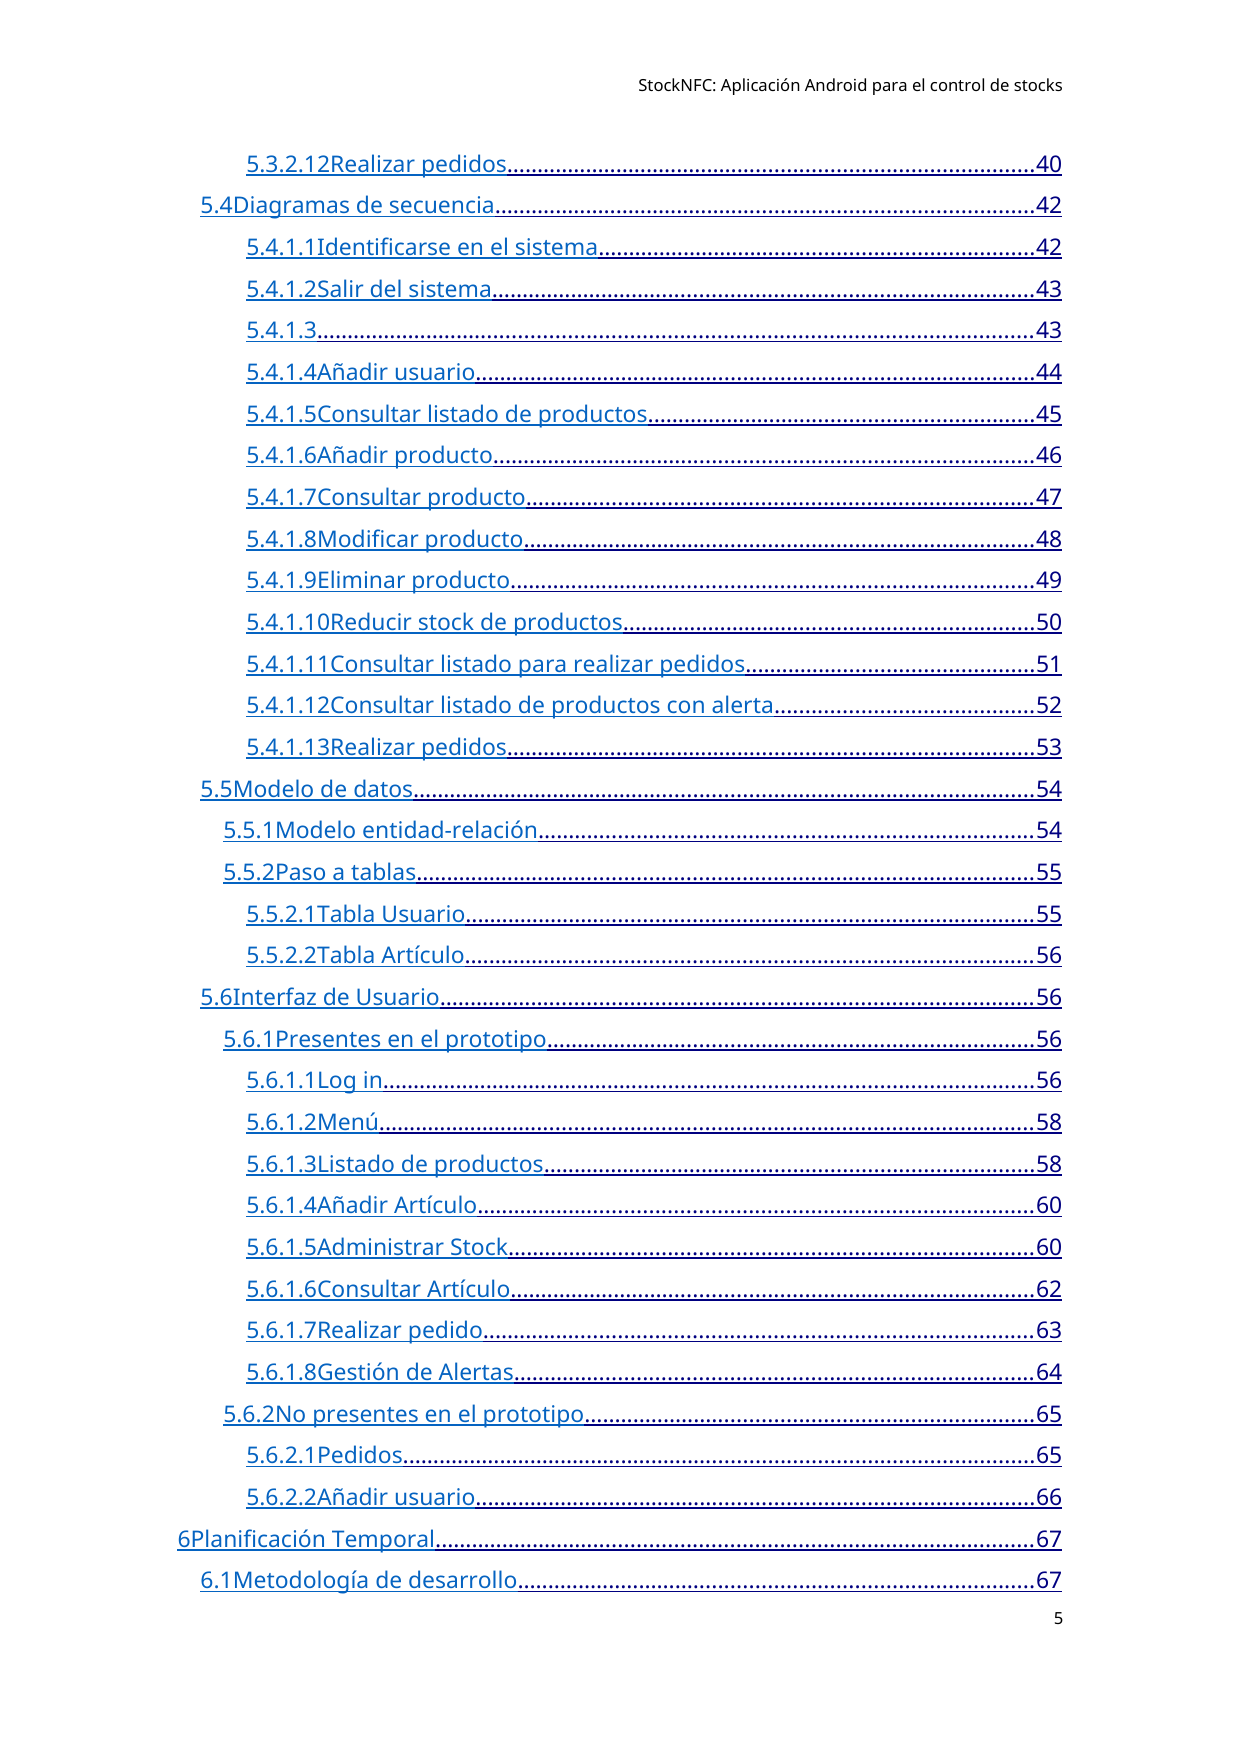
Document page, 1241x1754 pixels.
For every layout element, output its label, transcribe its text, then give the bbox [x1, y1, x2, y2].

text 5.6.2.2 Añadir usuario 66 [246, 1481, 1063, 1512]
text 5.4.1.2 Salir del sistema 43 [246, 273, 1063, 304]
text 5.6.1.4 Añadir Artículo 60 [246, 1189, 1063, 1221]
text 5.6.1.2 Menú 58 [246, 1106, 1063, 1137]
text 6 Planificación Temporal 67 [177, 1523, 1063, 1554]
text 5.5.2 Paso a tablas 55 [223, 856, 1063, 887]
text 5.6.1 Presentes en el prototipo 56 [223, 1023, 1063, 1054]
text 5.4.1.6 Añadir producto 46 [246, 439, 1063, 471]
text 5.6.1.6 Consultar Artículo 62 [246, 1273, 1063, 1304]
text 5.4.1.11 Consultar listado para realizar pedidos 51 [246, 648, 1063, 679]
text 5.6.2 No presentes en el prototipo 65 [223, 1398, 1063, 1429]
text 5.4.1.7 Consultar producto 47 [246, 481, 1063, 512]
text 5.5.2.2 Tabla Artículo 56 [246, 939, 1063, 971]
text 5.4.1.13 Realizar pedidos 53 [246, 731, 1063, 762]
text 5.6.1.8 Gestión de Alertas 64 [246, 1356, 1063, 1387]
text 5.4.1.10 Reducir stock de productos 50 [246, 606, 1063, 637]
text 5.6.1.5 Administrar Stock 60 [246, 1231, 1063, 1262]
text 5.6 Interfaz de Usuario 56 [200, 981, 1063, 1012]
text 5.3.2.12 Realizar pedidos 40 [246, 148, 1063, 179]
text 5.6.1.7 Realizar pedido 63 [246, 1314, 1063, 1346]
text 5.5 Modelo de datos 54 [200, 773, 1063, 804]
text 5.5.1 Modelo entidad-relación 54 [223, 814, 1063, 846]
text 6.1 Metodología de desarrollo 67 [200, 1564, 1063, 1596]
text 5.6.1.1 Log in 56 [246, 1064, 1063, 1096]
text 5.6.2.1 Pedidos 65 [246, 1439, 1063, 1471]
text 5.4.1.3 43 [246, 314, 1063, 346]
text 5.4.1.1 Identificarse en el sistema 42 [246, 231, 1063, 262]
text 5.6.1.3 Listado de productos 58 [246, 1148, 1063, 1179]
text 5.4.1.8 Modificar producto 48 [246, 523, 1063, 554]
text 5.5.2.1 Tabla Usuario 55 [246, 898, 1063, 929]
text 5.4.1.5 Consultar listado de productos 45 [246, 398, 1063, 429]
text 5.4 Diagramas de secuencia 42 [200, 189, 1063, 221]
text 5.4.1.9 Eliminar producto 49 [246, 564, 1063, 596]
text 5.4.1.4 Añadir usuario 44 [246, 356, 1063, 387]
text 5.4.1.12 Consultar listado de productos con alerta 52 [246, 689, 1063, 721]
